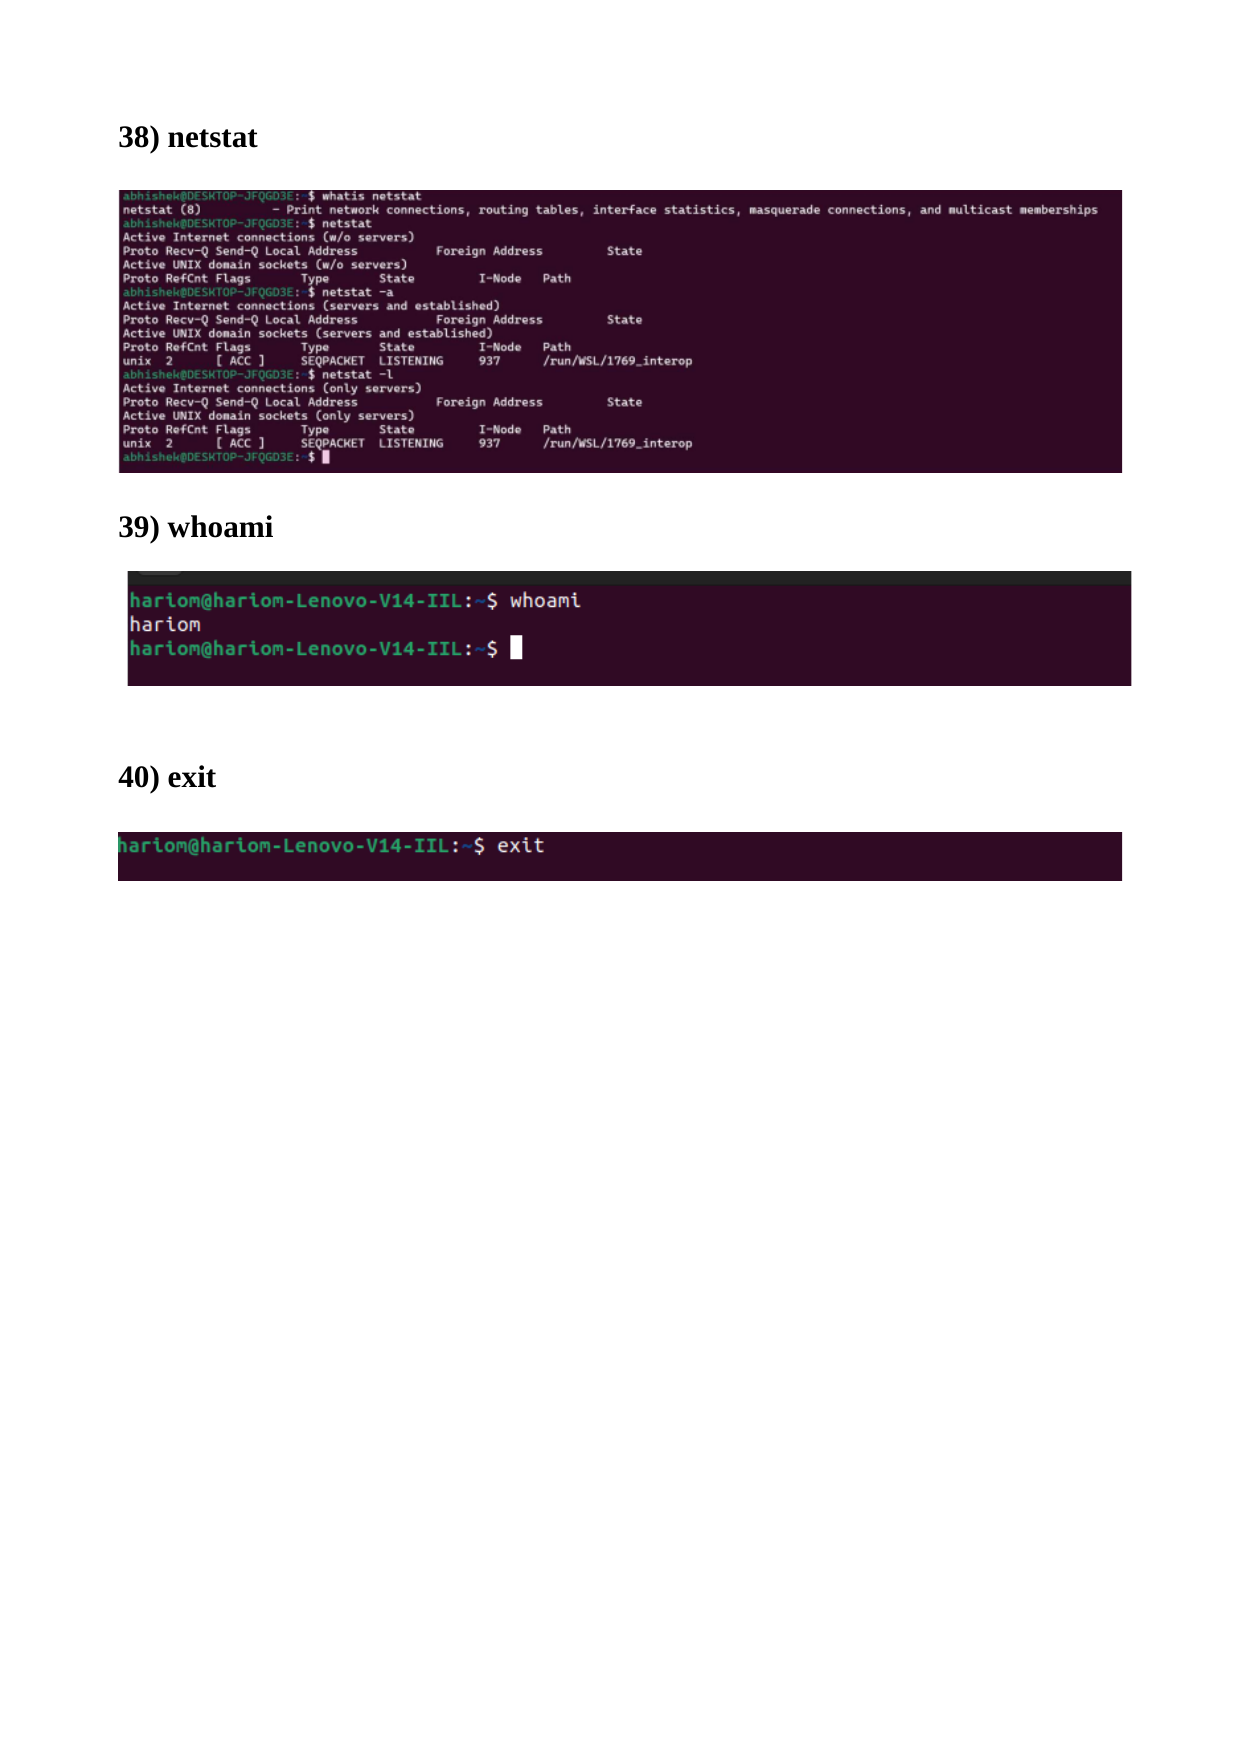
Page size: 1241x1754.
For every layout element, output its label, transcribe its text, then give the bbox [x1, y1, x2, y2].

picture [118, 832, 1123, 881]
text 39) whoami [118, 508, 1122, 544]
text 40) exit [118, 758, 1122, 794]
picture [127, 571, 1132, 686]
text 38) netstat [118, 118, 1122, 154]
picture [118, 190, 1123, 473]
